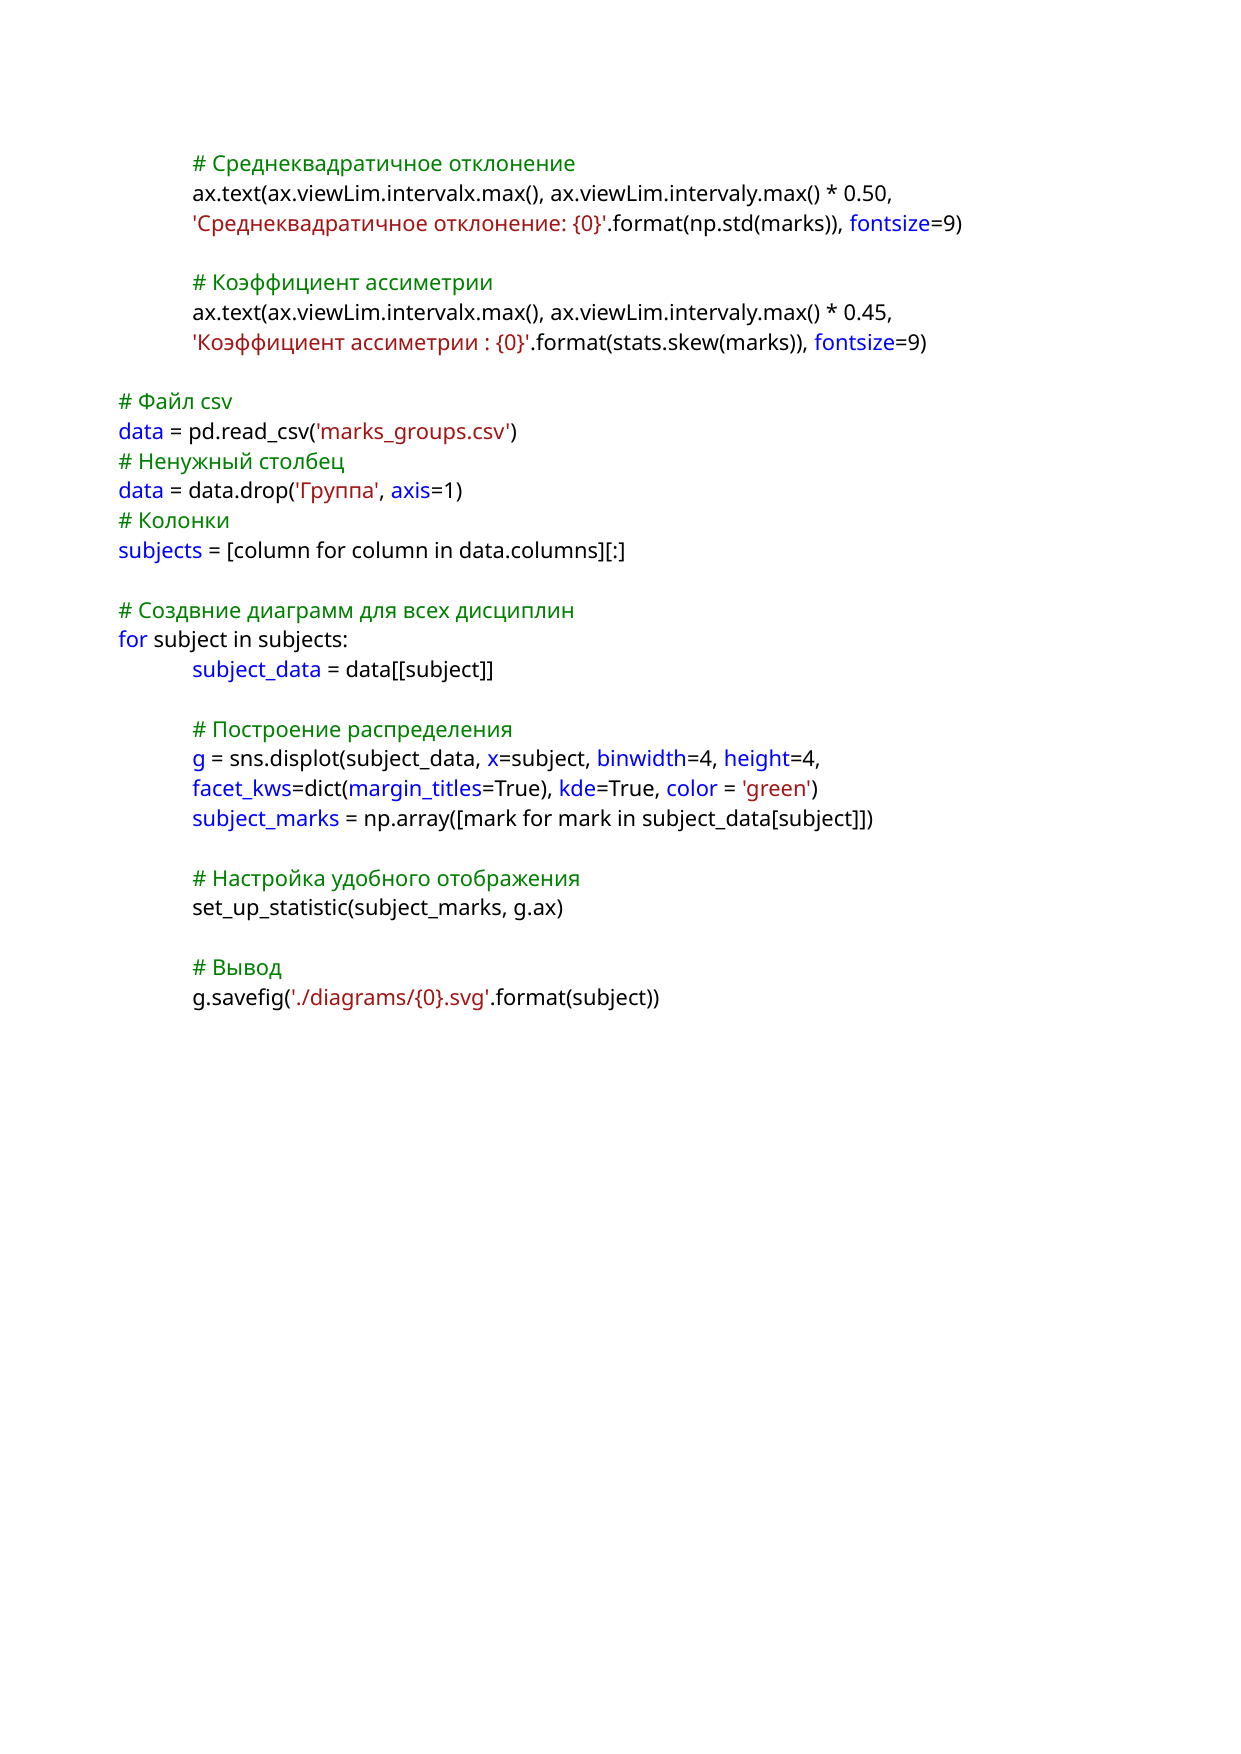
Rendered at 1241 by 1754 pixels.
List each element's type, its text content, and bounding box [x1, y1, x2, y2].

text 'Среднеквадратичное отклонение: {0}'.format(np.std(marks)), fontsize=9) [118, 207, 1122, 237]
text data = data.drop('Группа', axis=1) [118, 476, 1122, 505]
text # Ненужный столбец [118, 446, 1122, 476]
text # Вывод [118, 952, 1122, 982]
text # Построение распределения [118, 714, 1122, 743]
text # Настройка удобного отображения [118, 863, 1122, 892]
text ax.text(ax.viewLim.intervalx.max(), ax.viewLim.intervaly.max() * 0.50, [118, 178, 1122, 207]
text subject_data = data[[subject]] [118, 654, 1122, 684]
text # Коэффициент ассиметрии [118, 267, 1122, 297]
text # Среднеквадратичное отклонение [118, 148, 1122, 178]
text g.savefig('./diagrams/{0}.svg'.format(subject)) [118, 982, 1122, 1012]
text # Колонки [118, 505, 1122, 535]
text subject_marks = np.array([mark for mark in subject_data[subject]]) [118, 803, 1122, 833]
text data = pd.read_csv('marks_groups.csv') [118, 416, 1122, 446]
text set_up_statistic(subject_marks, g.ax) [118, 892, 1122, 922]
text # Файл csv [118, 386, 1122, 416]
text for subject in subjects: [118, 624, 1122, 654]
text # Создвние диаграмм для всех дисциплин [118, 594, 1122, 624]
text ax.text(ax.viewLim.intervalx.max(), ax.viewLim.intervaly.max() * 0.45, [118, 297, 1122, 327]
text g = sns.displot(subject_data, x=subject, binwidth=4, height=4, [118, 743, 1122, 773]
text 'Коэффициент ассиметрии : {0}'.format(stats.skew(marks)), fontsize=9) [118, 327, 1122, 356]
text facet_kws=dict(margin_titles=True), kde=True, color = 'green') [118, 773, 1122, 803]
text subjects = [column for column in data.columns][:] [118, 535, 1122, 565]
